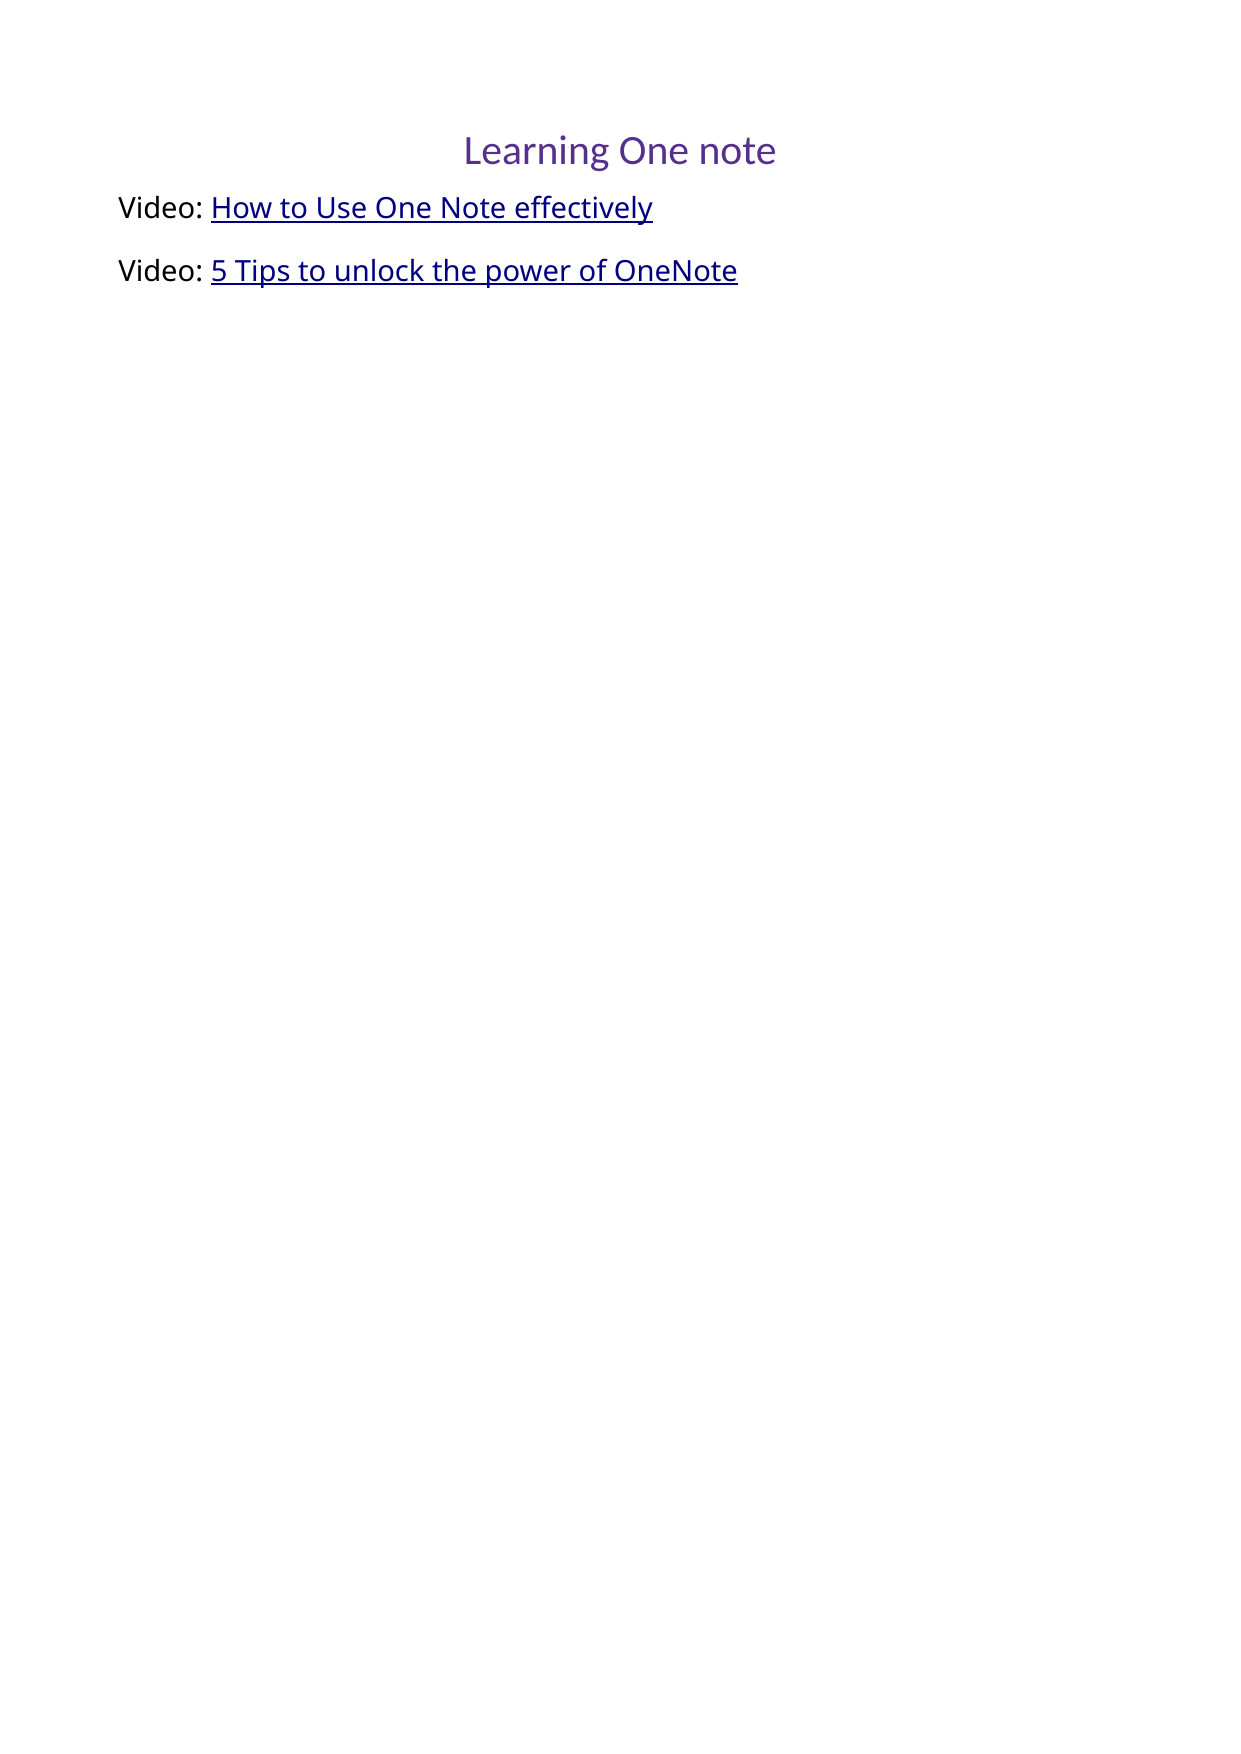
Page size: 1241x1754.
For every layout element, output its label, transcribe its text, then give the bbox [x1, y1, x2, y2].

text Video: How to Use One Note effectively [118, 188, 1122, 227]
text Video: 5 Tips to unlock the power of OneNote [118, 250, 1122, 289]
subtitle Learning One note [118, 124, 1122, 175]
